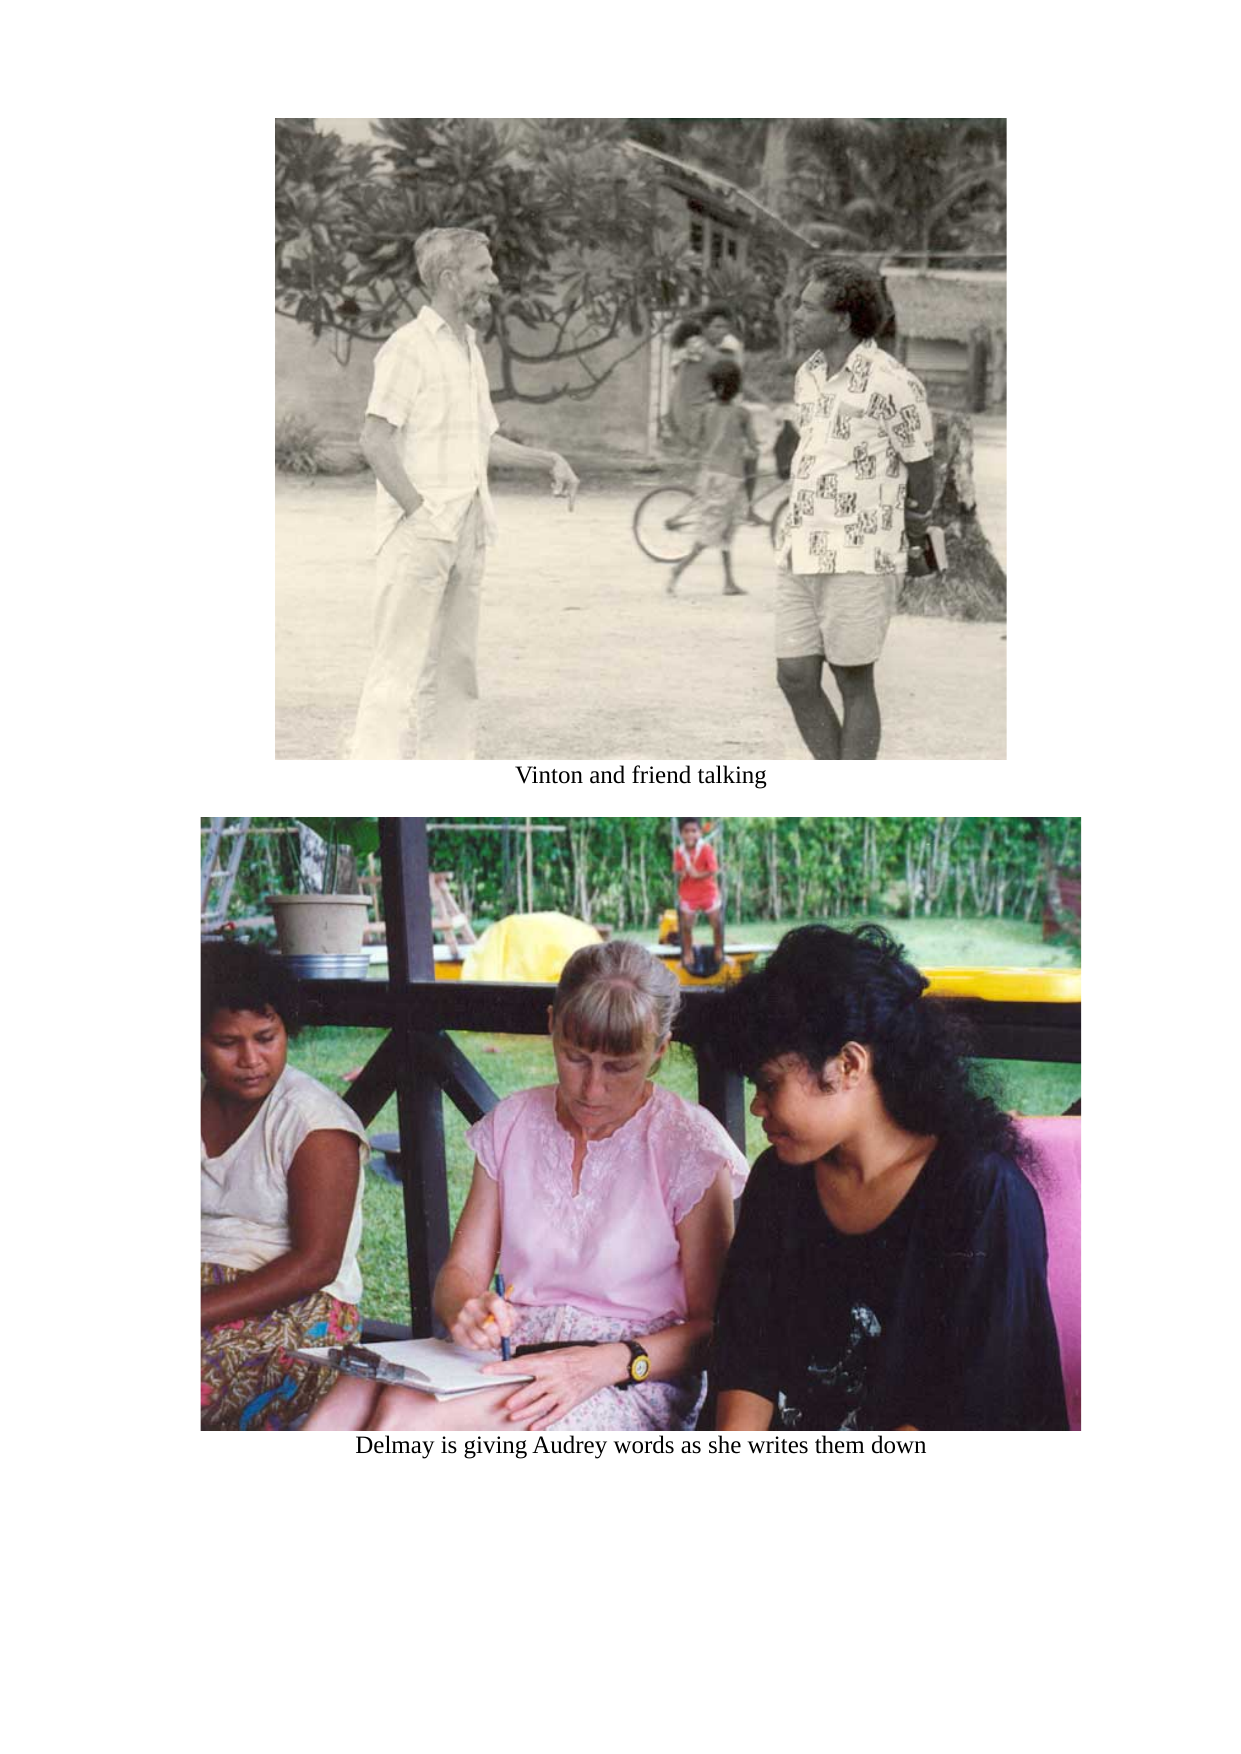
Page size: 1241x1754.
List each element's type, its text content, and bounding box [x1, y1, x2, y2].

table_header [138, 119, 275, 760]
table_header [138, 818, 200, 1430]
table_cell Vinton and friend talking [138, 760, 1144, 789]
picture [275, 118, 1007, 760]
table_header [1082, 818, 1144, 1430]
table_header [1007, 119, 1144, 760]
picture [200, 817, 1082, 1431]
table_cell Delmay is giving Audrey words as she writes them down [138, 1430, 1144, 1459]
